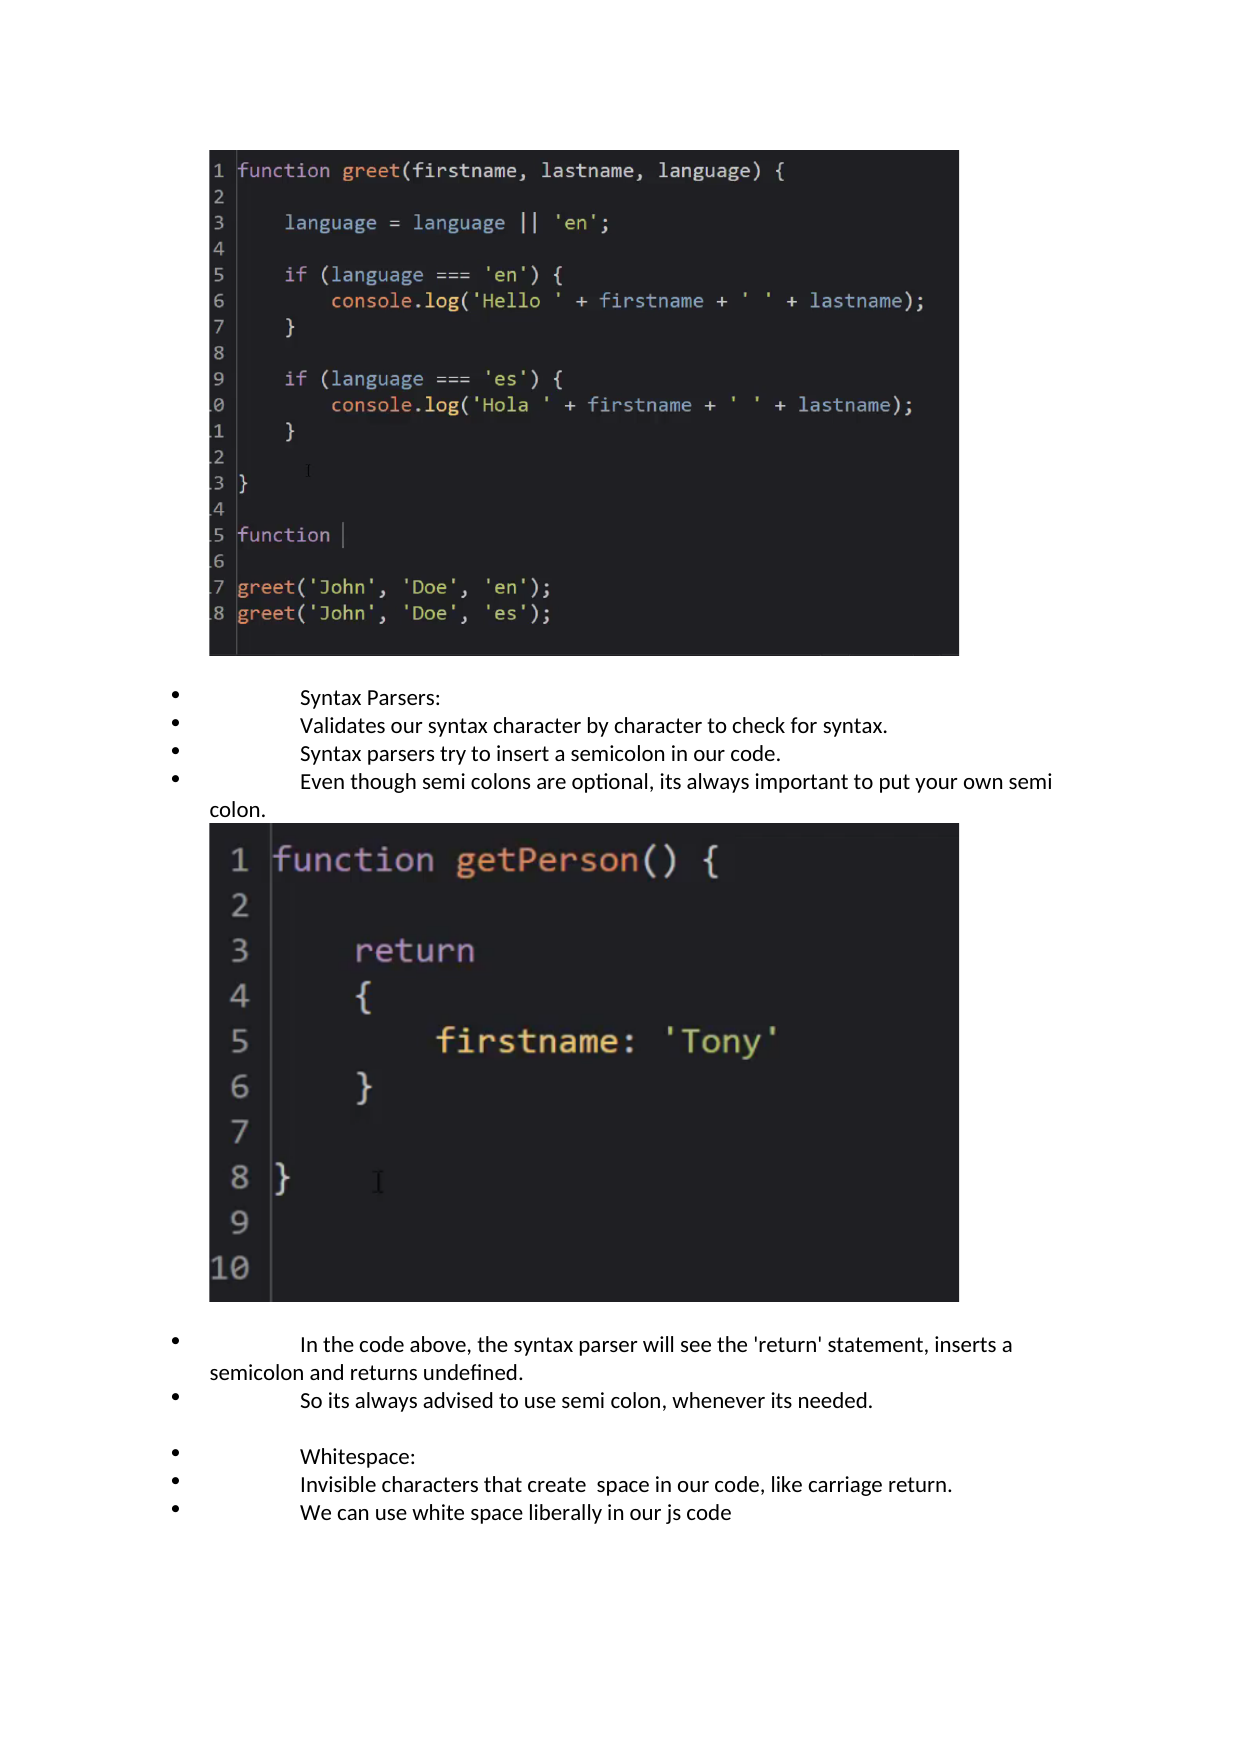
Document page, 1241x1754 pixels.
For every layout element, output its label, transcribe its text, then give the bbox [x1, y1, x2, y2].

list Whitespace: [172, 1442, 1090, 1470]
list Syntax Parsers: [172, 683, 1090, 711]
list In the code above, the syntax parser will see the 'return' statement, inserts a semicolon and returns undefined. [172, 1330, 1090, 1386]
list Invisible characters that create space in our code, like carriage return. [172, 1470, 1090, 1498]
picture [209, 823, 960, 1302]
list Validates our syntax character by character to check for syntax. [172, 711, 1090, 739]
list So its always advised to use semi colon, whenever its needed. [172, 1386, 1090, 1414]
list Even though semi colons are optional, its always important to put your own semi colon. [172, 767, 1090, 823]
list Syntax parsers try to insert a semicolon in our code. [172, 739, 1090, 767]
picture [209, 150, 960, 656]
list We can use white space liberally in our js code [172, 1498, 1090, 1526]
